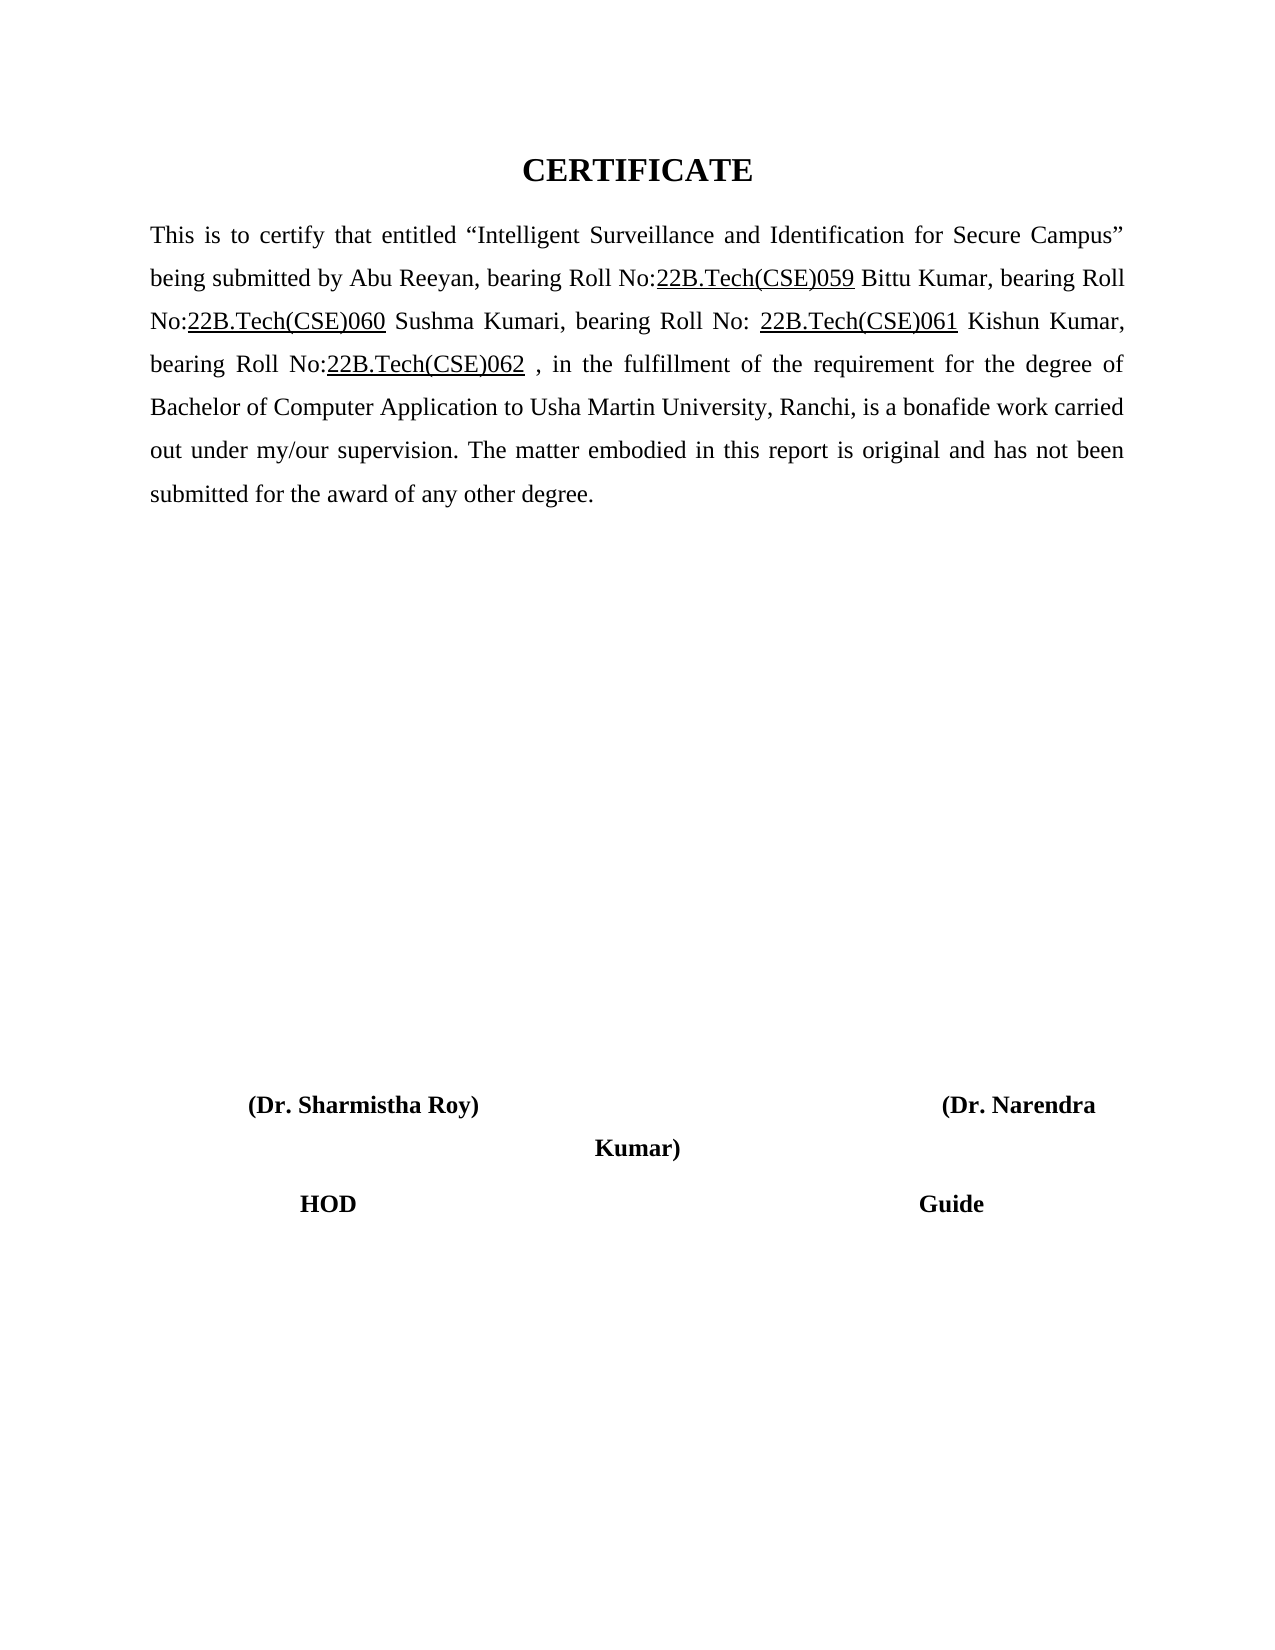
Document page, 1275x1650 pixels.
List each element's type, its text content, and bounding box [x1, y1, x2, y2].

text CERTIFICATE [150, 150, 1125, 188]
text HOD Guide [150, 1189, 1125, 1217]
text (Dr. Sharmistha Roy) (Dr. Narendra Kumar) [150, 1090, 1125, 1162]
text This is to certify that entitled “Intelligent Surveillance and Identification for Secure Campus” being submitted by Abu Reeyan, bearing Roll No:22B.Tech(CSE)059 Bittu Kumar, bearing Roll No:22B.Tech(CSE)060 Sushma Kumari, bearing Roll No: 22B.Tech(CSE)061 Kishun Kumar, bearing Roll No:22B.Tech(CSE)062 , in the fulfillment of the requirement for the degree of Bachelor of Computer Application to Usha Martin University, Ranchi, is a bonafide work carried out under my/our supervision. The matter embodied in this report is original and has not been submitted for the award of any other degree. [150, 220, 1125, 507]
